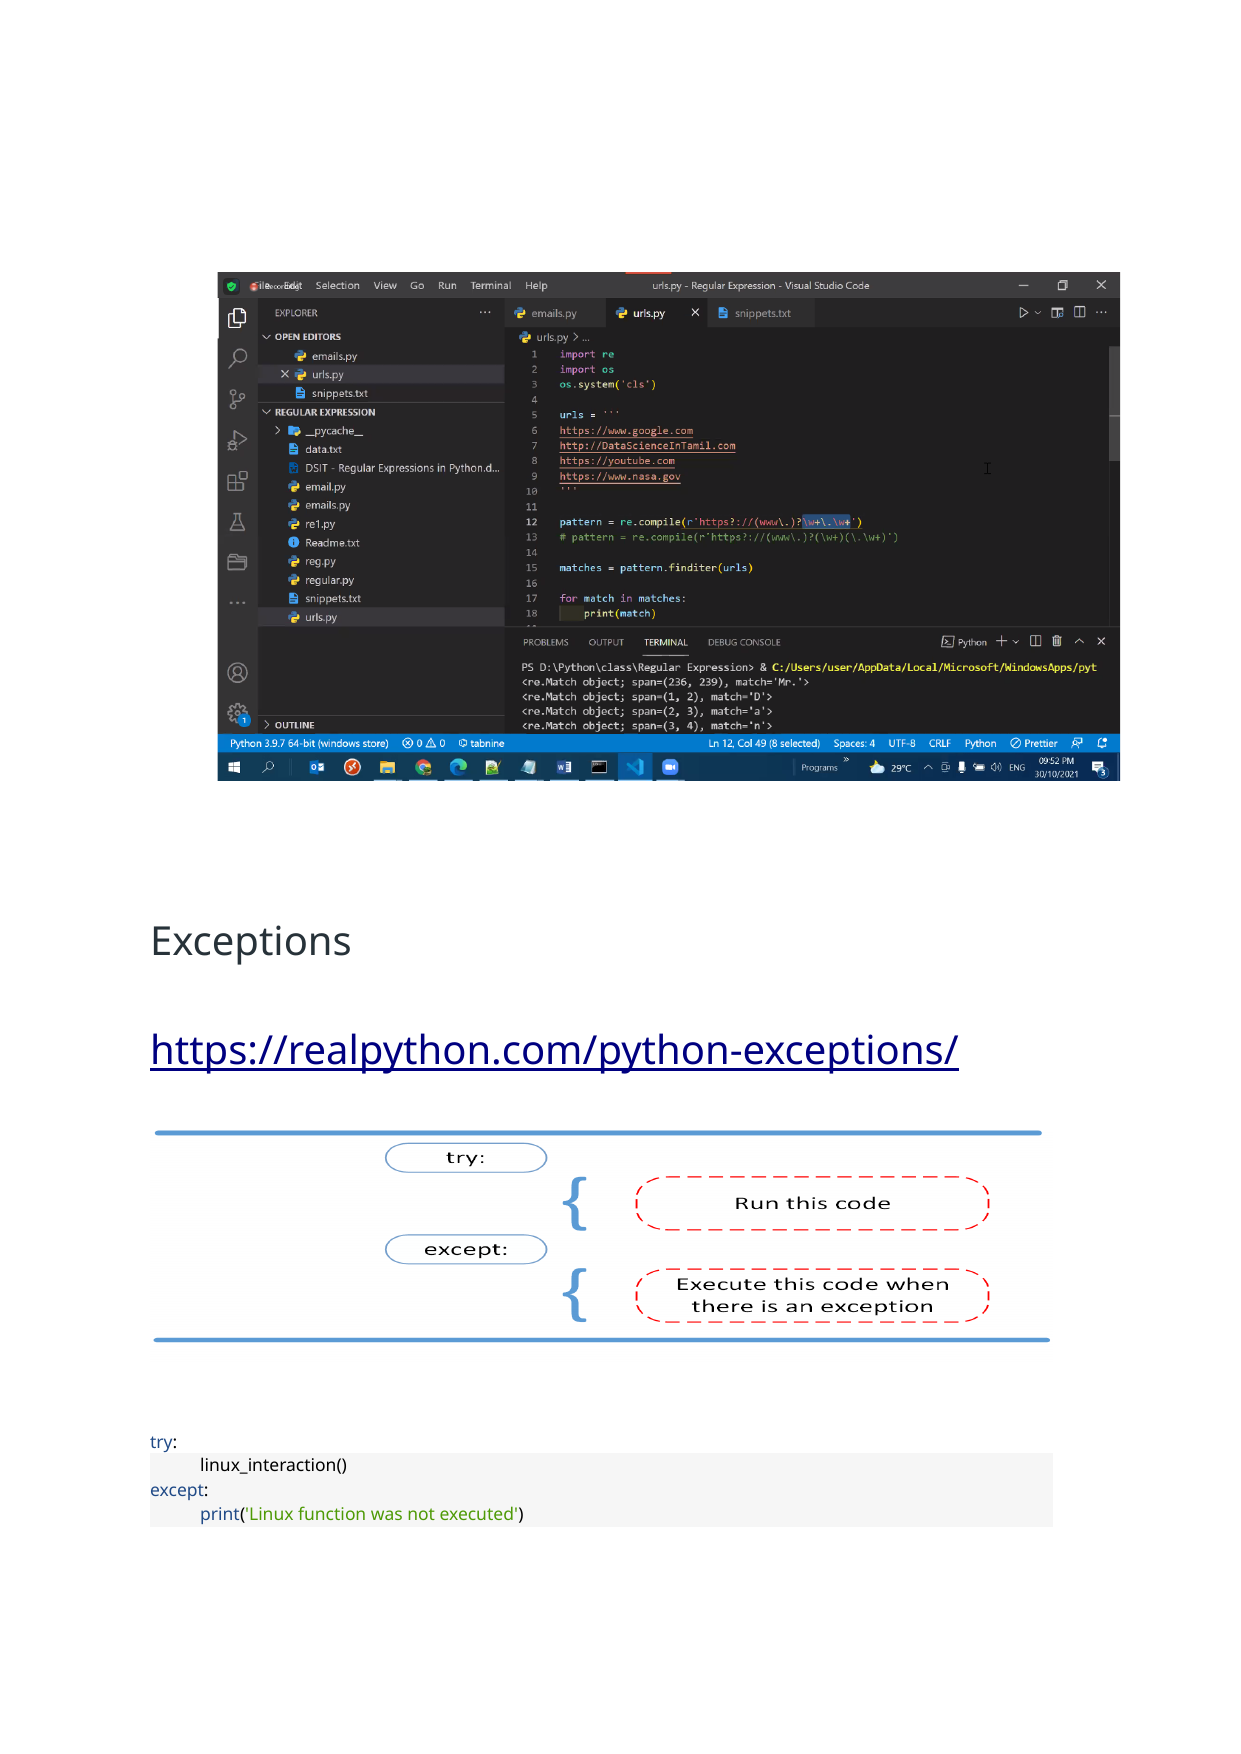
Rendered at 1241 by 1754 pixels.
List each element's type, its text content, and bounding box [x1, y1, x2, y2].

text https://realpython.com/python-exceptions/ [150, 1022, 1053, 1076]
text Exceptions [150, 913, 1053, 967]
text try: [150, 1416, 1053, 1453]
picture [150, 1130, 1053, 1362]
picture [217, 272, 1121, 781]
text linux_interaction() [150, 1453, 1053, 1478]
text print('Linux function was not executed') [150, 1502, 1053, 1527]
text except: [150, 1478, 1053, 1502]
